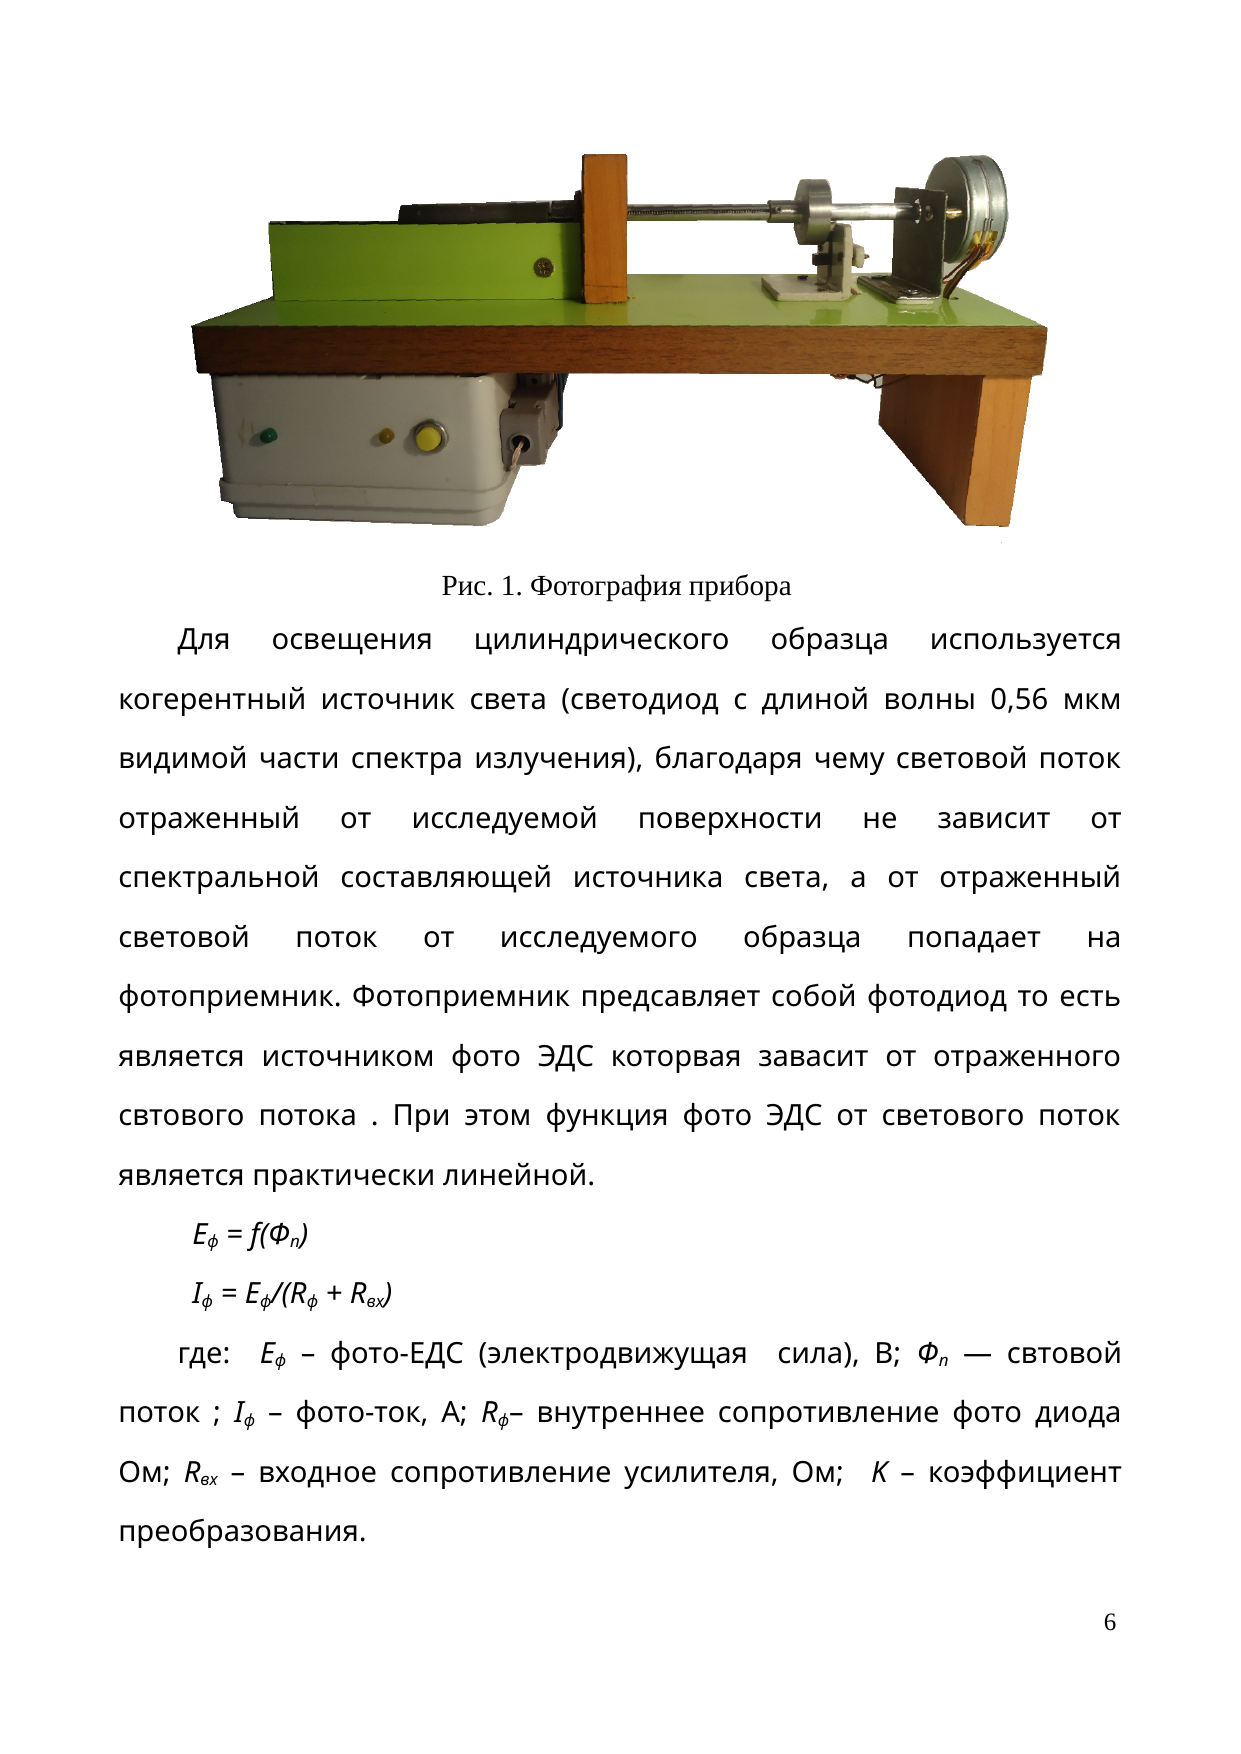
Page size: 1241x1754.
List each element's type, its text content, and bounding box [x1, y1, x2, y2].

text Eф = f(Фп) [118, 1213, 1122, 1253]
picture [179, 118, 1061, 552]
text Рис. 1. Фотография прибора [118, 118, 1122, 602]
text Для освещения цилиндрического образца используется когерентный источник света (светодиод с длиной волны 0,56 мкм видимой части спектра излучения), благодаря чему световой поток отраженный от исследуемой поверхности не зависит от спектральной составляющей источника света, а от отраженный световой поток от исследуемого образца попадает на фотоприемник. Фотоприемник предсавляет собой фотодиод то есть является источником фото ЭДС которвая завасит от отраженного свтового потока . При этом функция фото ЭДС от светового поток является практически линейной. [118, 618, 1122, 1193]
text где: Eф – фото-ЕДС (электродвижущая сила), В; Фп — свтовой поток ; Iф – фото-ток, А; Rф– внутреннее сопротивление фото диода Ом; Rвх – входное сопротивление усилителя, Ом; K – коэффициент преобразования. [118, 1332, 1122, 1550]
text Iф = Eф/(Rф + Rвх) [118, 1273, 1122, 1312]
